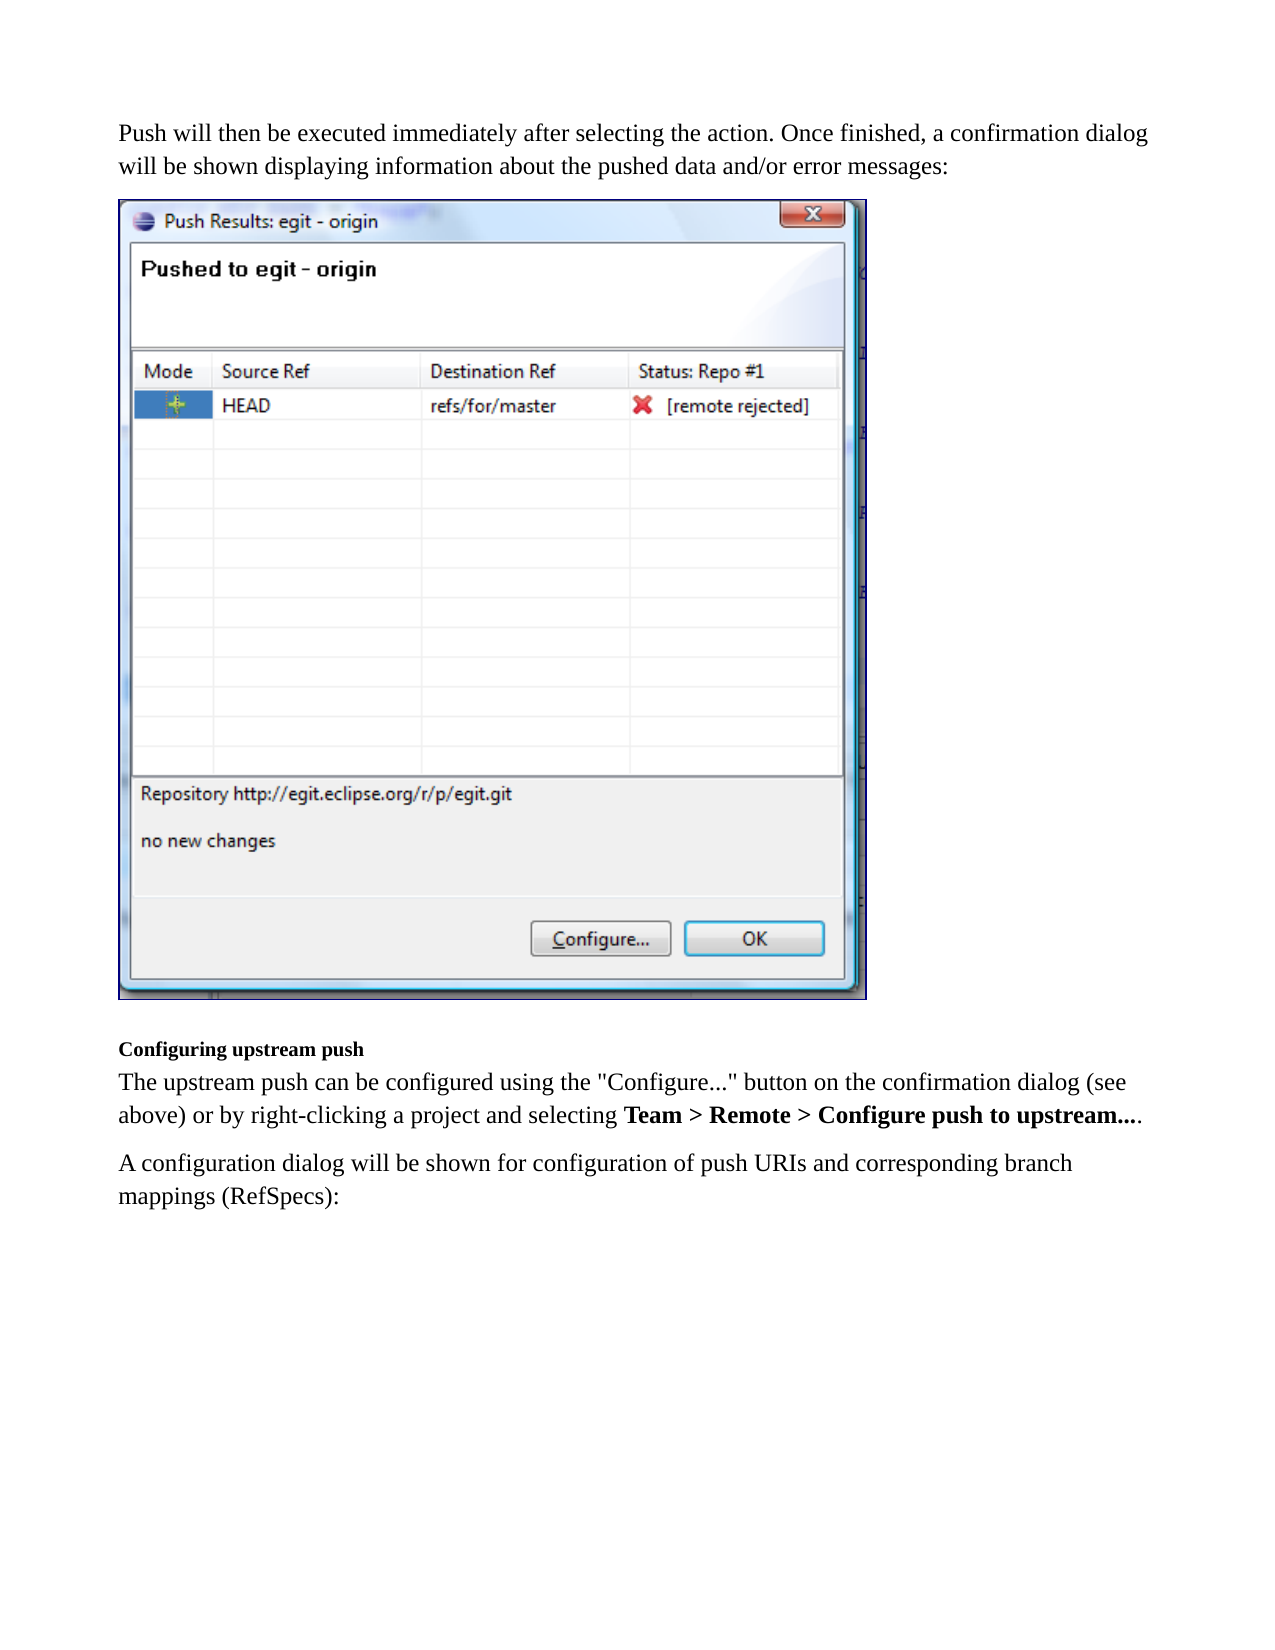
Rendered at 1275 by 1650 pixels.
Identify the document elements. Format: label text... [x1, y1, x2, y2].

text The upstream push can be configured using the "Configure..." button on the confirmation dialog (see above) or by right-clicking a project and selecting Team > Remote > Configure push to upstream.... [118, 1067, 1157, 1129]
text A configuration dialog will be shown for configuration of push URIs and corresponding branch mappings (RefSpecs): [118, 1148, 1157, 1210]
subtitle Configuring upstream push [118, 1037, 1157, 1061]
text Push will then be executed immediately after selecting the action. Once finished, a confirmation dialog will be shown displaying information about the pushed data and/or error messages: [118, 118, 1157, 180]
picture [120, 200, 865, 999]
